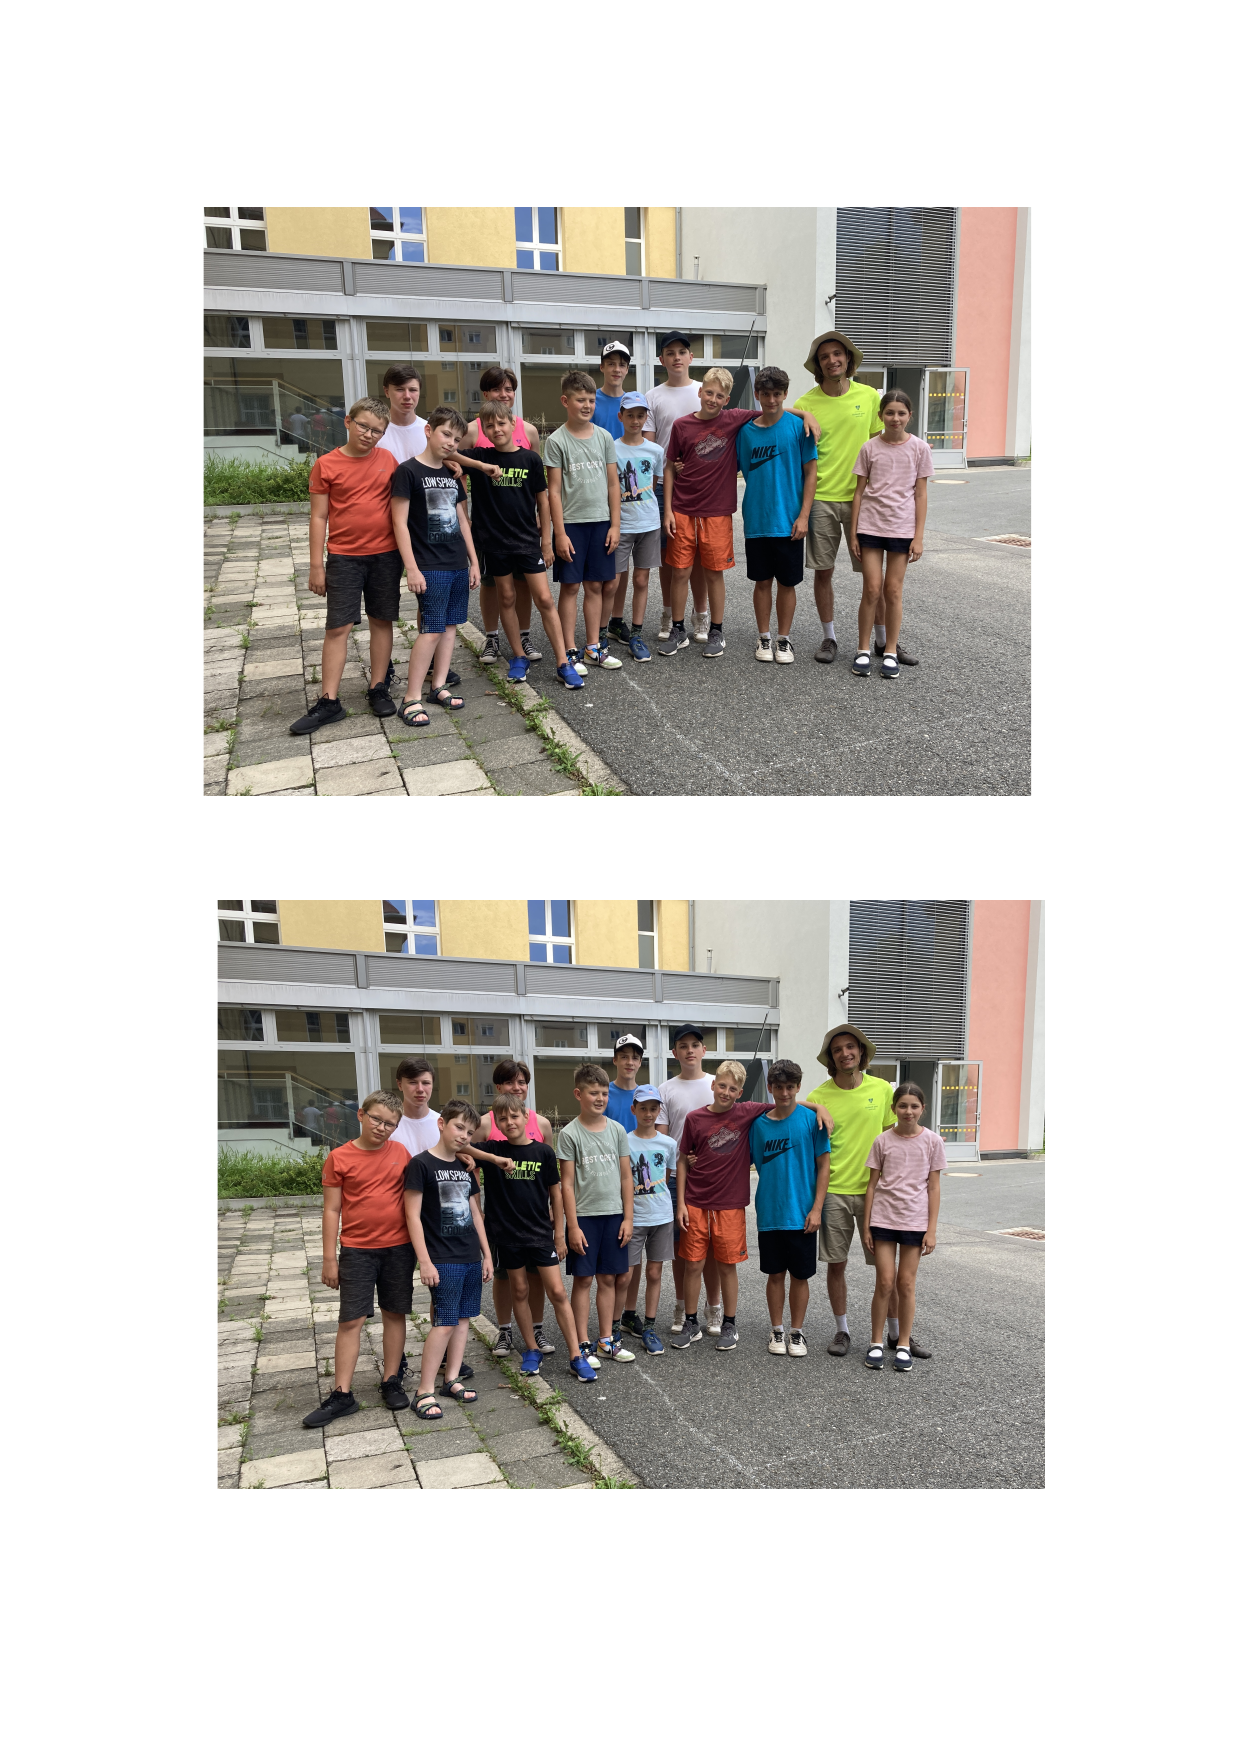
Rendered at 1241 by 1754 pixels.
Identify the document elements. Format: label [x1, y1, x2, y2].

picture [203, 207, 621, 659]
picture [217, 900, 635, 1352]
